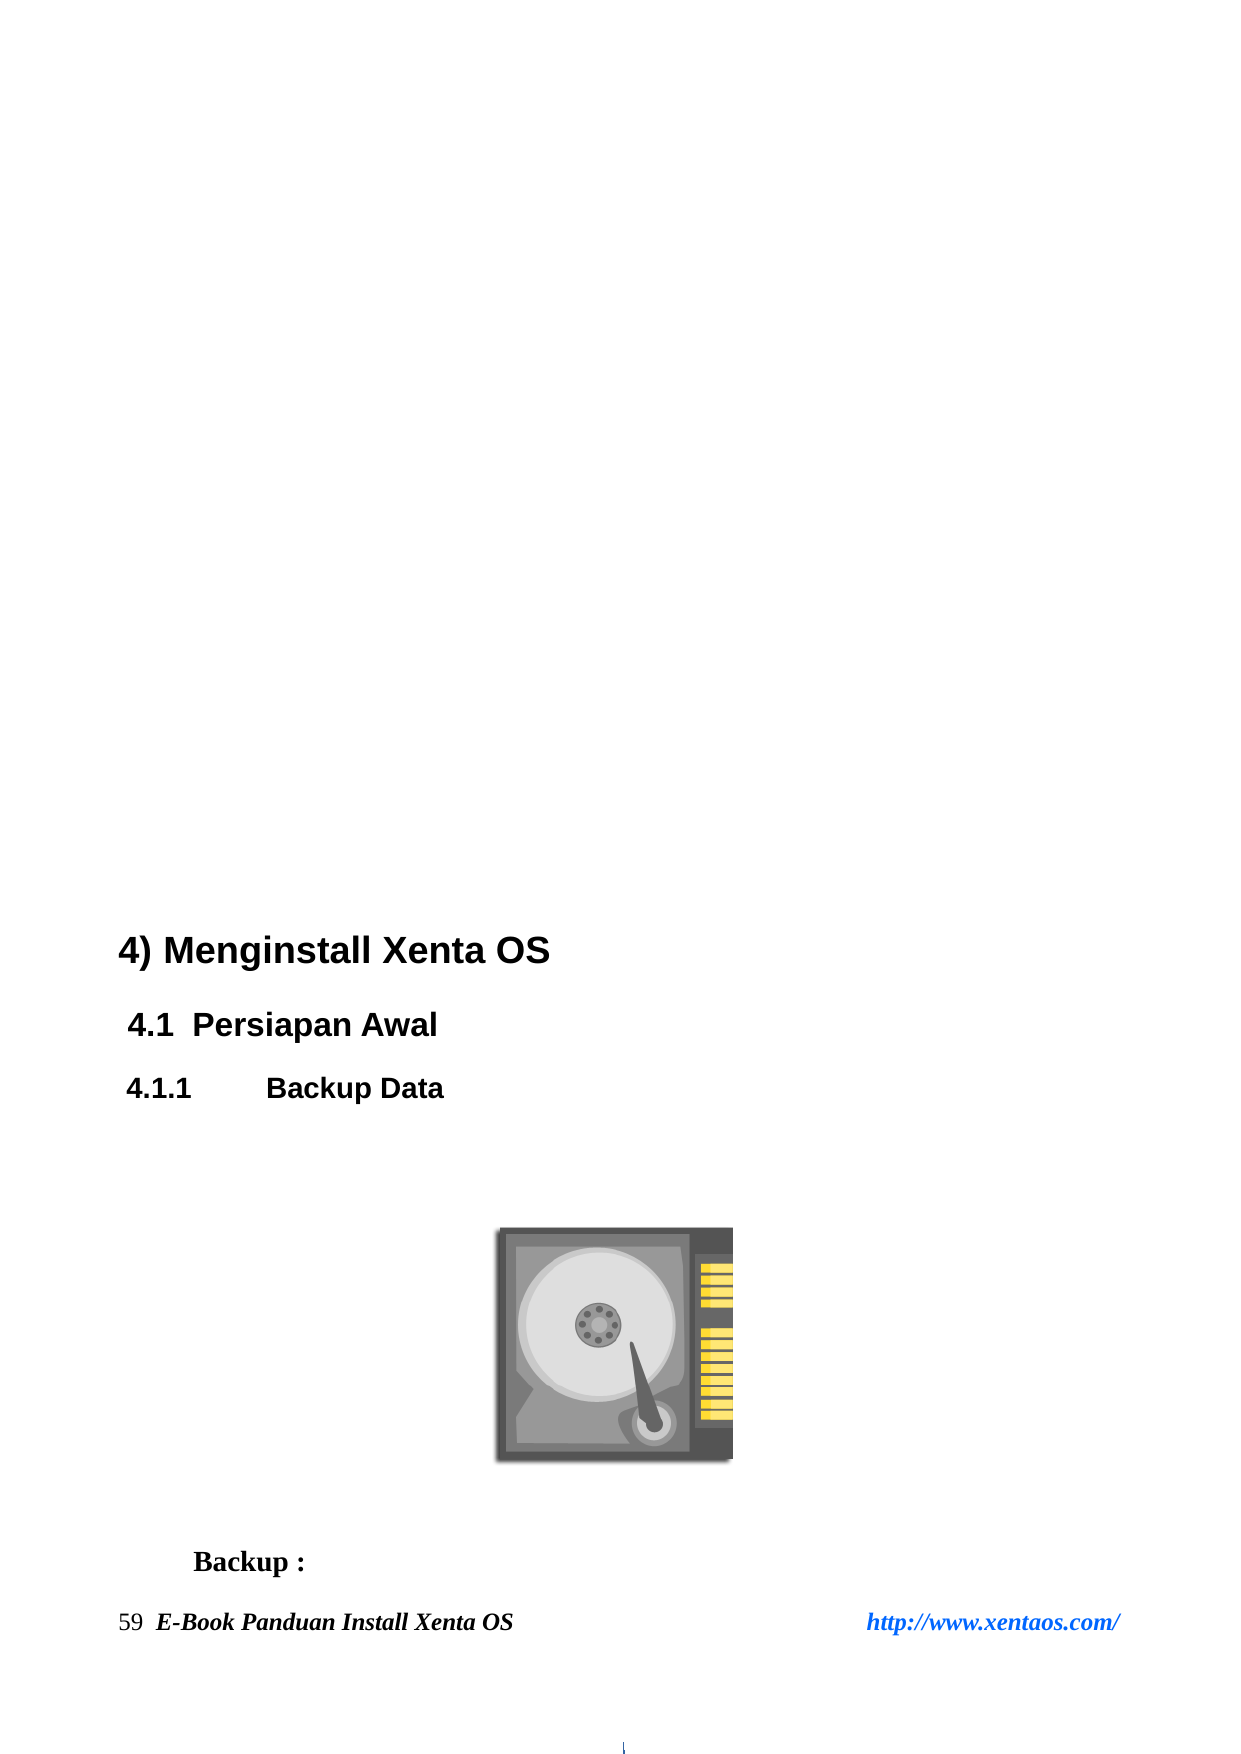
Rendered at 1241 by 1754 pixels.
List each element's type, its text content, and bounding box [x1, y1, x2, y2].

subtitle Persiapan Awal [118, 1005, 1122, 1044]
subtitle Menginstall Xenta OS [118, 928, 1122, 972]
list Backup : [156, 1544, 1122, 1577]
subtitle Backup Data [118, 1071, 1122, 1104]
picture [491, 1217, 743, 1470]
